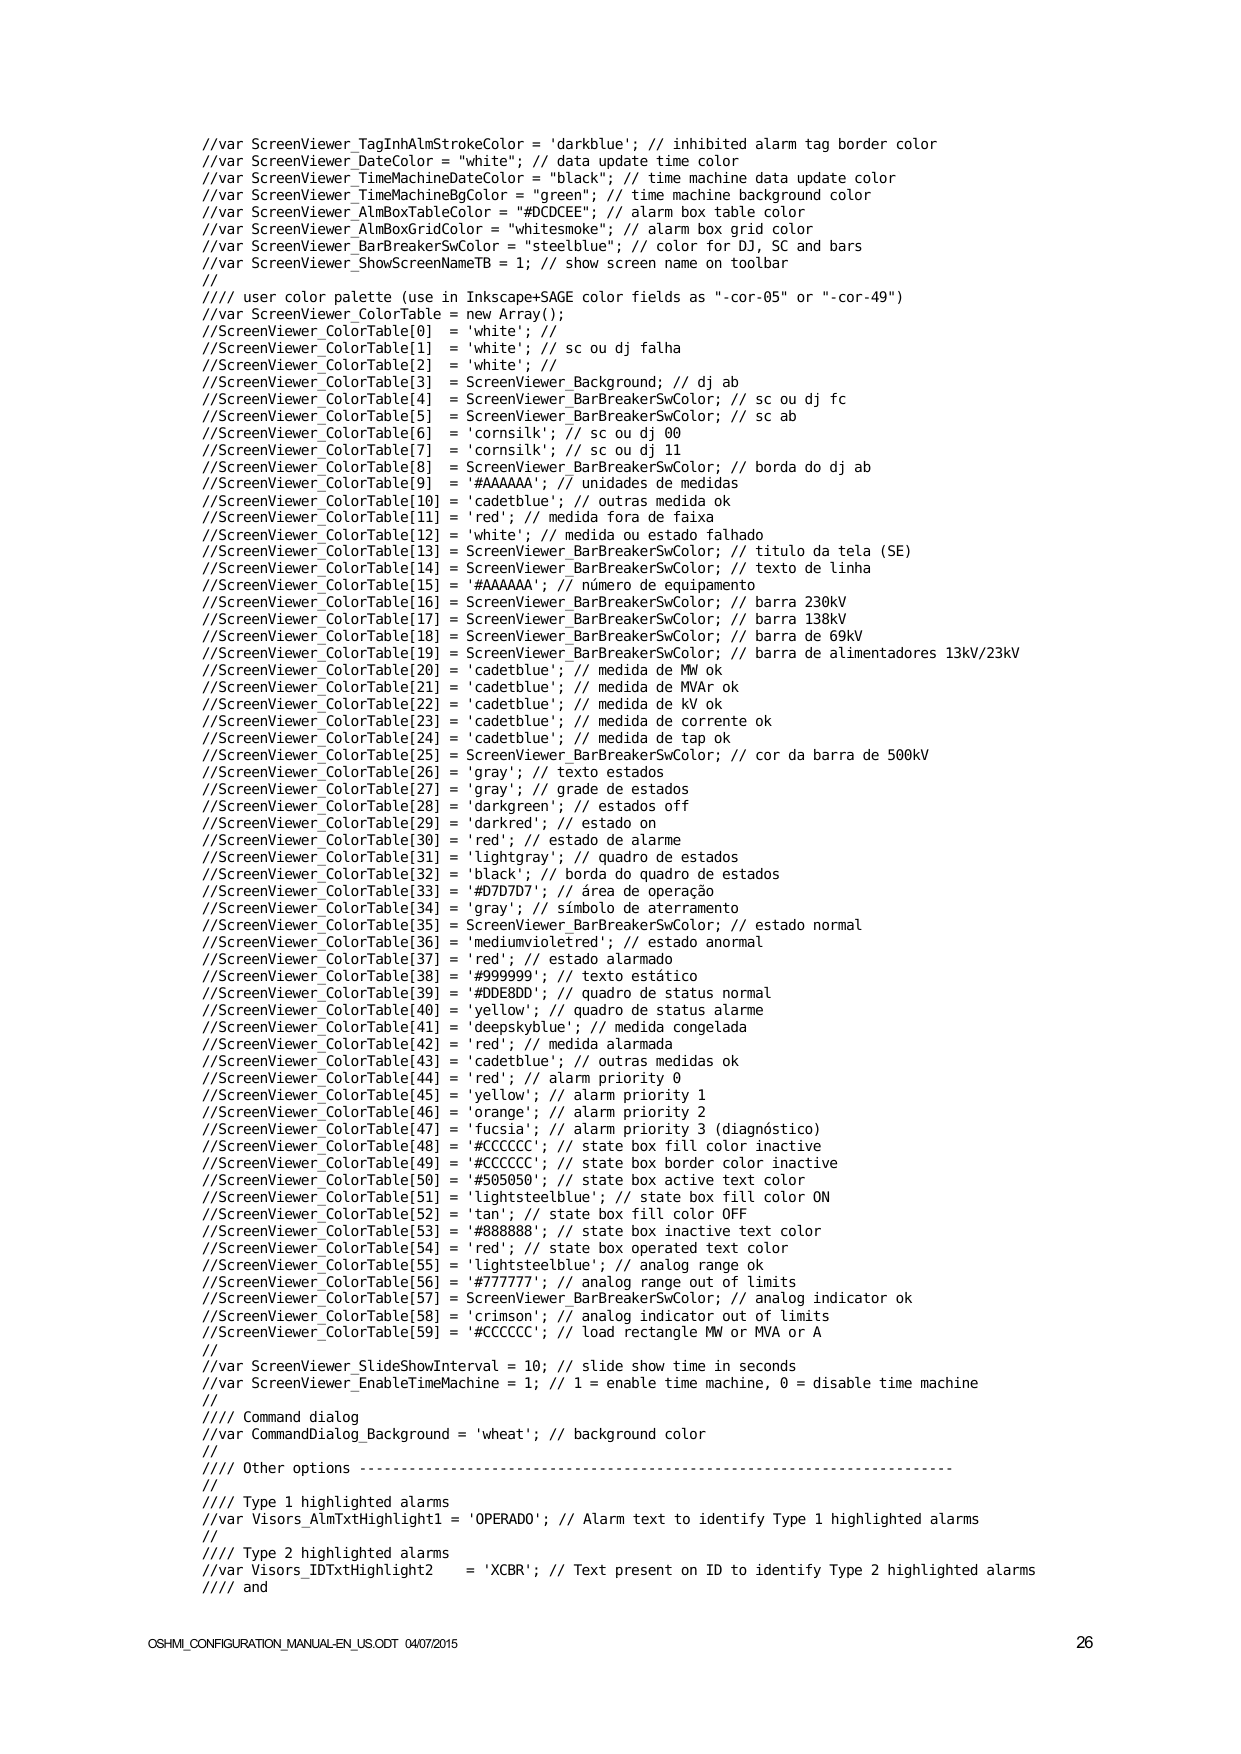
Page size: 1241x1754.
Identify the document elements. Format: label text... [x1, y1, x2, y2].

text //var ScreenViewer_ColorTable = new Array(); [202, 306, 1093, 323]
text //// Type 1 highlighted alarms [202, 1494, 1093, 1511]
text //ScreenViewer_ColorTable[13] = ScreenViewer_BarBreakerSwColor; // titulo da tela (SE) [202, 543, 1093, 560]
text //ScreenViewer_ColorTable[49] = '#CCCCCC'; // state box border color inactive [202, 1154, 1093, 1172]
text //ScreenViewer_ColorTable[30] = 'red'; // estado de alarme [202, 832, 1093, 849]
text //ScreenViewer_ColorTable[37] = 'red'; // estado alarmado [202, 951, 1093, 968]
text // [202, 1528, 1093, 1545]
text //ScreenViewer_ColorTable[56] = '#777777'; // analog range out of limits [202, 1273, 1093, 1290]
text //ScreenViewer_ColorTable[32] = 'black'; // borda do quadro de estados [202, 866, 1093, 883]
text //var ScreenViewer_EnableTimeMachine = 1; // 1 = enable time machine, 0 = disable time machine [202, 1375, 1093, 1392]
text //// Other options ------------------------------------------------------------------------ [202, 1460, 1093, 1477]
text //ScreenViewer_ColorTable[5] = ScreenViewer_BarBreakerSwColor; // sc ab [202, 407, 1093, 424]
text //ScreenViewer_ColorTable[44] = 'red'; // alarm priority 0 [202, 1070, 1093, 1087]
text //// Type 2 highlighted alarms [202, 1545, 1093, 1562]
text //ScreenViewer_ColorTable[29] = 'darkred'; // estado on [202, 815, 1093, 832]
text //ScreenViewer_ColorTable[38] = '#999999'; // texto estático [202, 968, 1093, 985]
text // [202, 1392, 1093, 1409]
text //ScreenViewer_ColorTable[28] = 'darkgreen'; // estados off [202, 798, 1093, 815]
text //ScreenViewer_ColorTable[22] = 'cadetblue'; // medida de kV ok [202, 696, 1093, 713]
text // [202, 1341, 1093, 1358]
text //ScreenViewer_ColorTable[8] = ScreenViewer_BarBreakerSwColor; // borda do dj ab [202, 458, 1093, 475]
text //ScreenViewer_ColorTable[14] = ScreenViewer_BarBreakerSwColor; // texto de linha [202, 560, 1093, 577]
text //ScreenViewer_ColorTable[59] = '#CCCCCC'; // load rectangle MW or MVA or A [202, 1324, 1093, 1341]
text //var ScreenViewer_TimeMachineBgColor = "green"; // time machine background color [202, 187, 1093, 204]
text //var ScreenViewer_DateColor = "white"; // data update time color [202, 153, 1093, 170]
text //ScreenViewer_ColorTable[7] = 'cornsilk'; // sc ou dj 11 [202, 441, 1093, 458]
text //ScreenViewer_ColorTable[21] = 'cadetblue'; // medida de MVAr ok [202, 679, 1093, 696]
text //ScreenViewer_ColorTable[12] = 'white'; // medida ou estado falhado [202, 526, 1093, 543]
text //ScreenViewer_ColorTable[51] = 'lightsteelblue'; // state box fill color ON [202, 1188, 1093, 1206]
text //ScreenViewer_ColorTable[10] = 'cadetblue'; // outras medida ok [202, 492, 1093, 509]
text //ScreenViewer_ColorTable[53] = '#888888'; // state box inactive text color [202, 1222, 1093, 1239]
text //ScreenViewer_ColorTable[58] = 'crimson'; // analog indicator out of limits [202, 1307, 1093, 1324]
text //ScreenViewer_ColorTable[19] = ScreenViewer_BarBreakerSwColor; // barra de alimentadores 13kV/23kV [202, 645, 1093, 662]
text //ScreenViewer_ColorTable[54] = 'red'; // state box operated text color [202, 1239, 1093, 1256]
text //ScreenViewer_ColorTable[39] = '#DDE8DD'; // quadro de status normal [202, 985, 1093, 1002]
text //ScreenViewer_ColorTable[23] = 'cadetblue'; // medida de corrente ok [202, 713, 1093, 730]
text //ScreenViewer_ColorTable[25] = ScreenViewer_BarBreakerSwColor; // cor da barra de 500kV [202, 747, 1093, 764]
text //ScreenViewer_ColorTable[18] = ScreenViewer_BarBreakerSwColor; // barra de 69kV [202, 628, 1093, 645]
text //ScreenViewer_ColorTable[15] = '#AAAAAA'; // número de equipamento [202, 577, 1093, 594]
text //ScreenViewer_ColorTable[4] = ScreenViewer_BarBreakerSwColor; // sc ou dj fc [202, 391, 1093, 407]
text //ScreenViewer_ColorTable[24] = 'cadetblue'; // medida de tap ok [202, 730, 1093, 747]
text //ScreenViewer_ColorTable[27] = 'gray'; // grade de estados [202, 781, 1093, 798]
text //ScreenViewer_ColorTable[48] = '#CCCCCC'; // state box fill color inactive [202, 1138, 1093, 1154]
text //ScreenViewer_ColorTable[3] = ScreenViewer_Background; // dj ab [202, 373, 1093, 391]
text //ScreenViewer_ColorTable[36] = 'mediumvioletred'; // estado anormal [202, 934, 1093, 951]
text //ScreenViewer_ColorTable[47] = 'fucsia'; // alarm priority 3 (diagnóstico) [202, 1121, 1093, 1138]
text //var ScreenViewer_BarBreakerSwColor = "steelblue"; // color for DJ, SC and bars [202, 238, 1093, 255]
text //ScreenViewer_ColorTable[52] = 'tan'; // state box fill color OFF [202, 1206, 1093, 1222]
text //var CommandDialog_Background = 'wheat'; // background color [202, 1426, 1093, 1443]
text //// Command dialog [202, 1409, 1093, 1426]
text //ScreenViewer_ColorTable[31] = 'lightgray'; // quadro de estados [202, 849, 1093, 866]
text //var ScreenViewer_AlmBoxTableColor = "#DCDCEE"; // alarm box table color [202, 204, 1093, 221]
text //ScreenViewer_ColorTable[0] = 'white'; // [202, 323, 1093, 339]
text //// user color palette (use in Inkscape+SAGE color fields as "-cor-05" or "-cor-49") [202, 289, 1093, 306]
text //ScreenViewer_ColorTable[41] = 'deepskyblue'; // medida congelada [202, 1019, 1093, 1036]
text //ScreenViewer_ColorTable[42] = 'red'; // medida alarmada [202, 1036, 1093, 1053]
text //var Visors_IDTxtHighlight2 = 'XCBR'; // Text present on ID to identify Type 2 highlighted alarms [202, 1562, 1093, 1579]
text //ScreenViewer_ColorTable[46] = 'orange'; // alarm priority 2 [202, 1104, 1093, 1121]
text //var ScreenViewer_SlideShowInterval = 10; // slide show time in seconds [202, 1358, 1093, 1375]
text //ScreenViewer_ColorTable[26] = 'gray'; // texto estados [202, 764, 1093, 781]
text //ScreenViewer_ColorTable[34] = 'gray'; // símbolo de aterramento [202, 900, 1093, 917]
text //ScreenViewer_ColorTable[6] = 'cornsilk'; // sc ou dj 00 [202, 424, 1093, 441]
text //var Visors_AlmTxtHighlight1 = 'OPERADO'; // Alarm text to identify Type 1 highlighted alarms [202, 1511, 1093, 1528]
text //var ScreenViewer_AlmBoxGridColor = "whitesmoke"; // alarm box grid color [202, 221, 1093, 238]
text //var ScreenViewer_TimeMachineDateColor = "black"; // time machine data update color [202, 170, 1093, 187]
text //ScreenViewer_ColorTable[1] = 'white'; // sc ou dj falha [202, 339, 1093, 357]
text //ScreenViewer_ColorTable[33] = '#D7D7D7'; // área de operação [202, 883, 1093, 900]
text //ScreenViewer_ColorTable[2] = 'white'; // [202, 357, 1093, 373]
text // [202, 1443, 1093, 1460]
text //ScreenViewer_ColorTable[40] = 'yellow'; // quadro de status alarme [202, 1002, 1093, 1019]
text //ScreenViewer_ColorTable[17] = ScreenViewer_BarBreakerSwColor; // barra 138kV [202, 611, 1093, 628]
text //ScreenViewer_ColorTable[9] = '#AAAAAA'; // unidades de medidas [202, 475, 1093, 492]
text //ScreenViewer_ColorTable[35] = ScreenViewer_BarBreakerSwColor; // estado normal [202, 917, 1093, 934]
text // [202, 1477, 1093, 1494]
text //ScreenViewer_ColorTable[11] = 'red'; // medida fora de faixa [202, 509, 1093, 526]
text //ScreenViewer_ColorTable[43] = 'cadetblue'; // outras medidas ok [202, 1053, 1093, 1070]
text //var ScreenViewer_ShowScreenNameTB = 1; // show screen name on toolbar [202, 255, 1093, 272]
text //ScreenViewer_ColorTable[50] = '#505050'; // state box active text color [202, 1172, 1093, 1188]
text //ScreenViewer_ColorTable[55] = 'lightsteelblue'; // analog range ok [202, 1256, 1093, 1273]
text //// and [202, 1579, 1093, 1596]
text // [202, 272, 1093, 289]
text //ScreenViewer_ColorTable[16] = ScreenViewer_BarBreakerSwColor; // barra 230kV [202, 594, 1093, 611]
text //ScreenViewer_ColorTable[45] = 'yellow'; // alarm priority 1 [202, 1087, 1093, 1104]
text //var ScreenViewer_TagInhAlmStrokeColor = 'darkblue'; // inhibited alarm tag border color [202, 136, 1093, 153]
text //ScreenViewer_ColorTable[20] = 'cadetblue'; // medida de MW ok [202, 662, 1093, 679]
text //ScreenViewer_ColorTable[57] = ScreenViewer_BarBreakerSwColor; // analog indicator ok [202, 1290, 1093, 1307]
